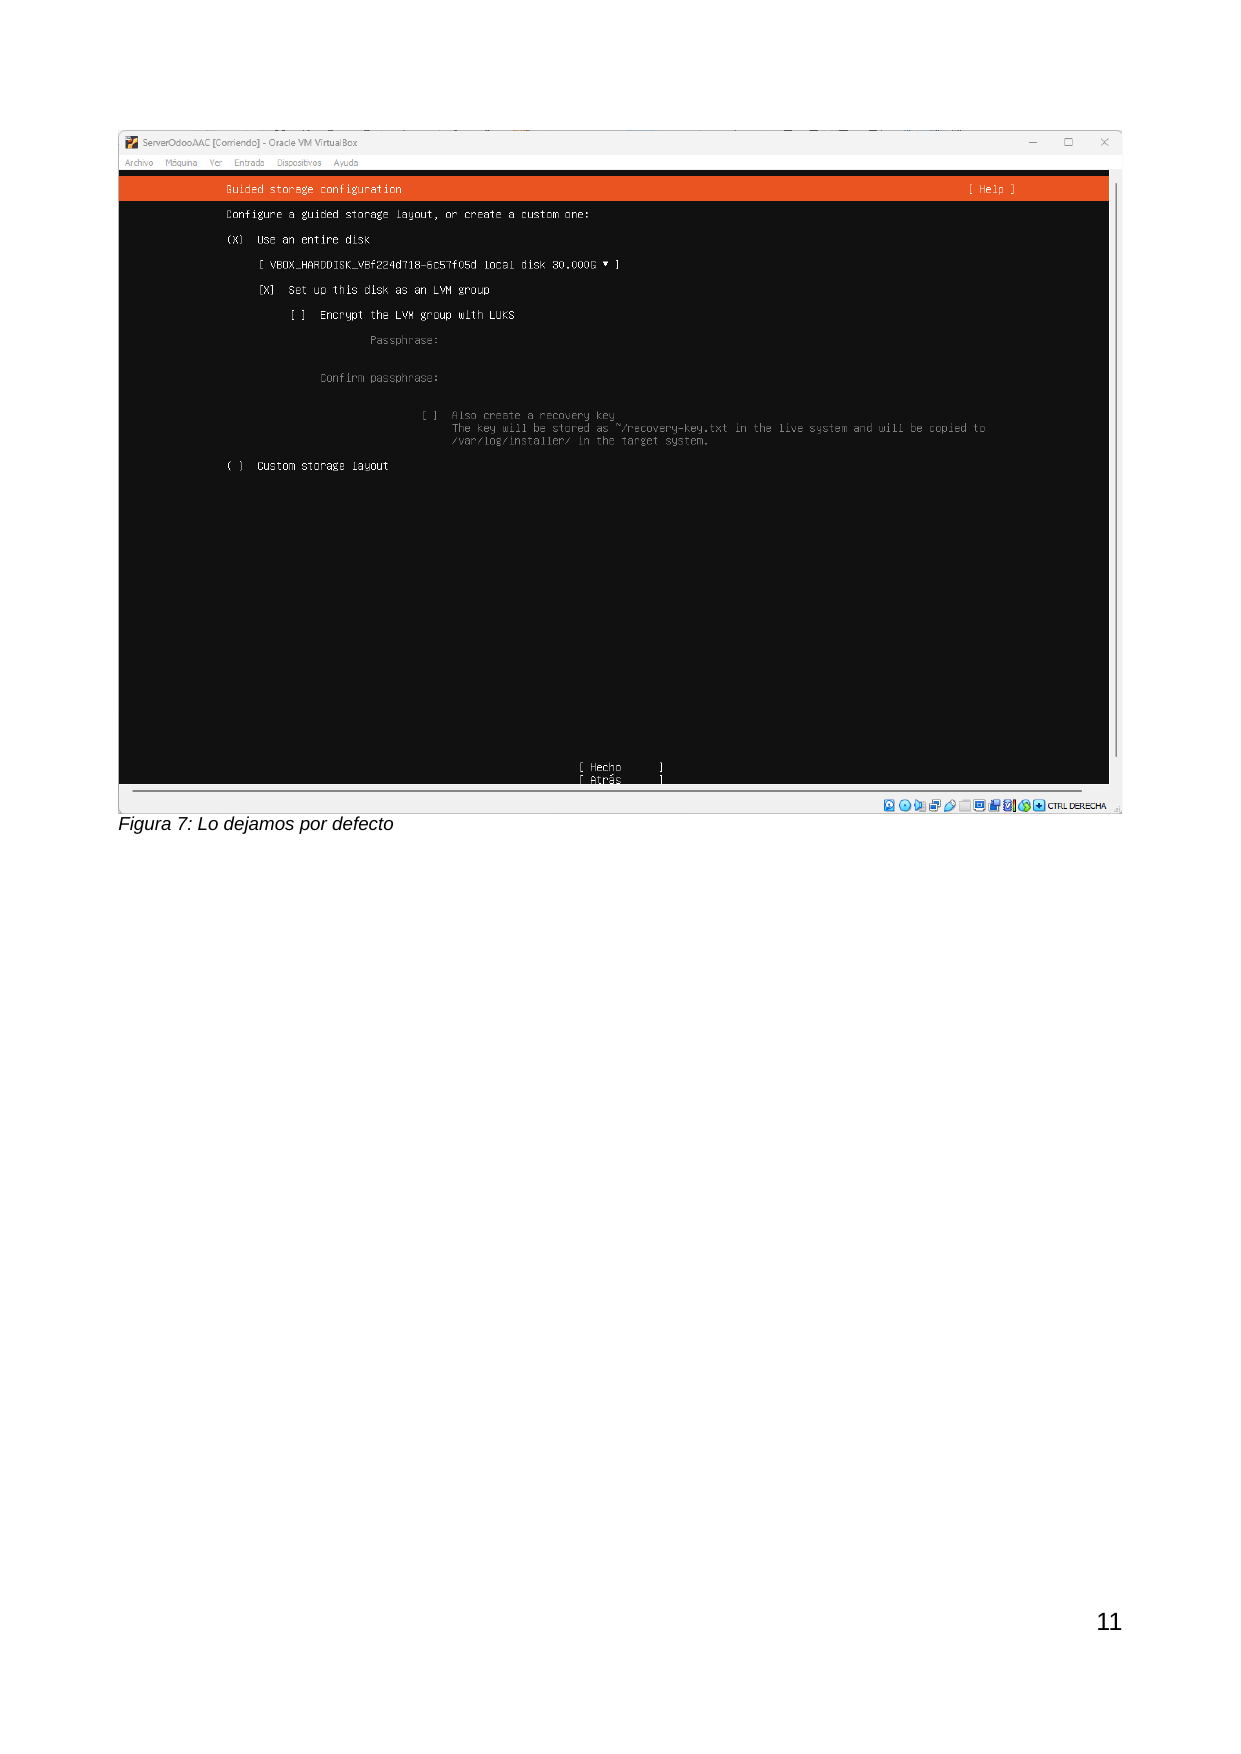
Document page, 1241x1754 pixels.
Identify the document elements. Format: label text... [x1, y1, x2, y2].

picture [118, 130, 1123, 814]
text Figura 7: Lo dejamos por defecto [118, 814, 1122, 835]
